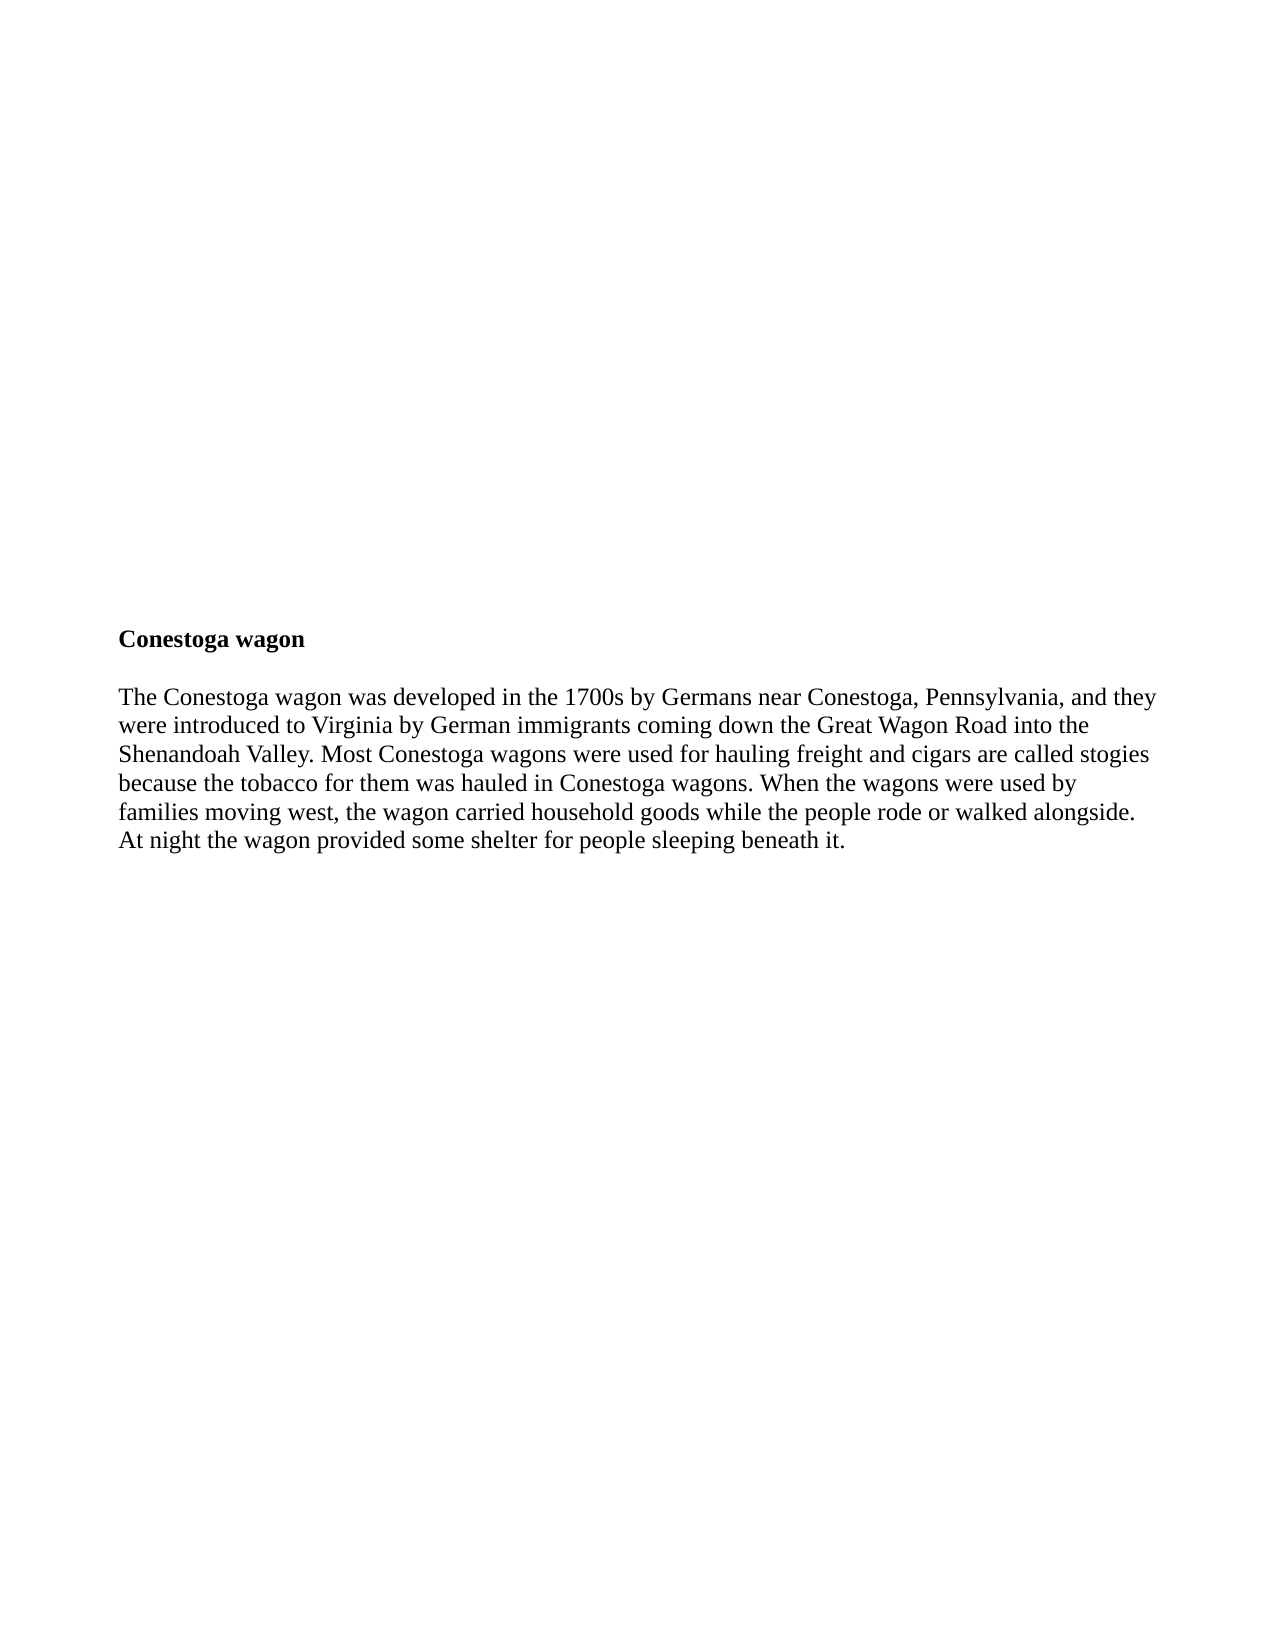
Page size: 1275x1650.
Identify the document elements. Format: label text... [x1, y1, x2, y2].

text Conestoga wagon The Conestoga wagon was developed in the 1700s by Germans near Conestoga, Pennsylvania, and they were introduced to Virginia by German immigrants coming down the Great Wagon Road into the Shenandoah Valley. Most Conestoga wagons were used for hauling freight and cigars are called stogies because the tobacco for them was hauled in Conestoga wagons. When the wagons were used by families moving west, the wagon carried household goods while the people rode or walked alongside. At night the wagon provided some shelter for people sleeping beneath it. [118, 147, 1157, 854]
